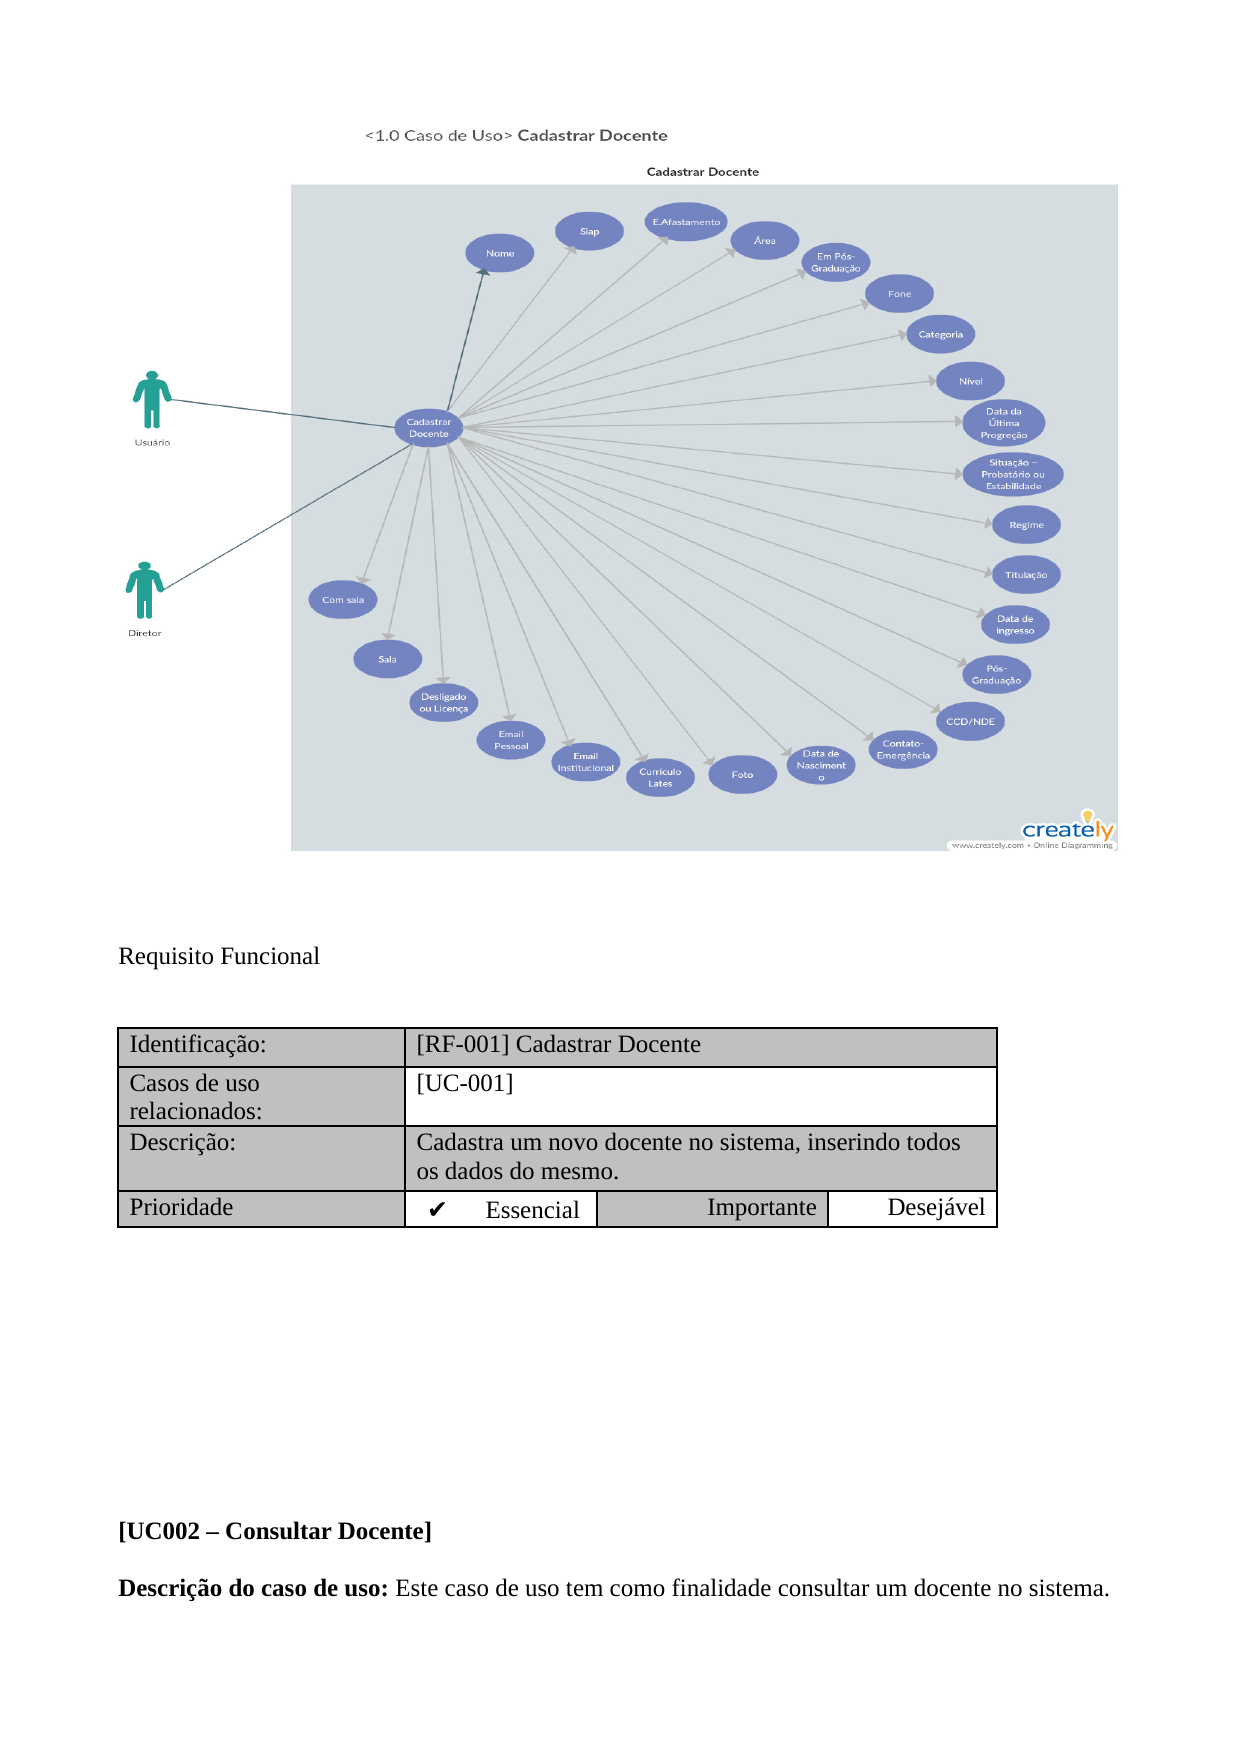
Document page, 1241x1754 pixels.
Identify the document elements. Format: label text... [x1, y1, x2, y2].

table_cell Cadastra um novo docente no sistema, inserindo todos os dados do mesmo. [406, 1127, 996, 1190]
table_cell Casos de uso relacionados: [119, 1068, 404, 1125]
text Descrição do caso de uso: Este caso de uso tem como finalidade consultar um docente no sistema. [118, 1573, 1122, 1602]
text Requisito Funcional [118, 941, 1122, 969]
table_cell ✔ Essencial [406, 1192, 596, 1226]
table_cell [UC-001] [406, 1068, 996, 1125]
table_header Identificação: [119, 1029, 404, 1066]
table_header [RF-001] Cadastrar Docente [406, 1029, 996, 1066]
table_cell Prioridade [119, 1192, 404, 1226]
text [UC002 – Consultar Docente] [118, 1516, 1122, 1544]
table_cell Descrição: [119, 1127, 404, 1190]
table_cell Importante [598, 1192, 827, 1226]
table_cell Desejável [829, 1192, 996, 1226]
